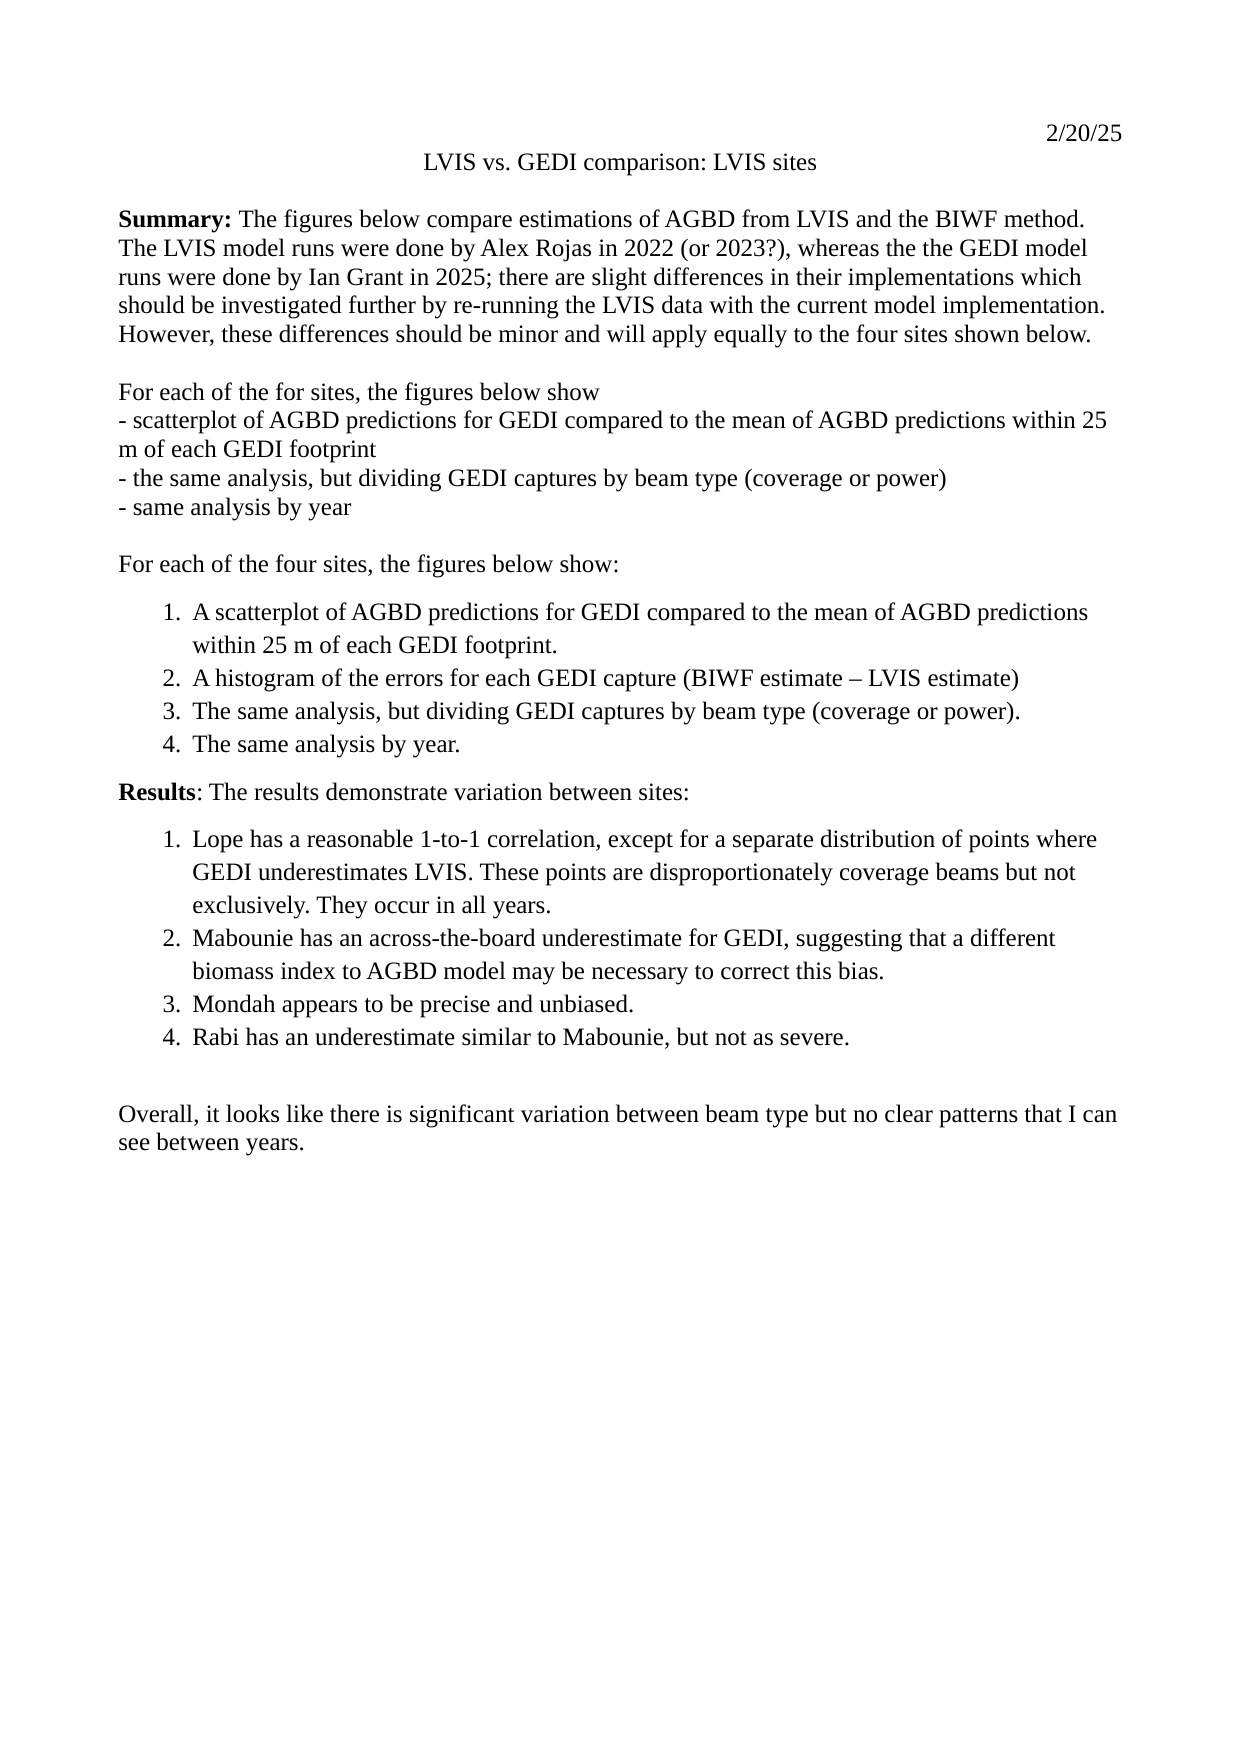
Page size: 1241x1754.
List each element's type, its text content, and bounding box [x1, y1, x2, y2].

list A histogram of the errors for each GEDI capture (BIWF estimate – LVIS estimate) [162, 663, 1122, 692]
list A scatterplot of AGBD predictions for GEDI compared to the mean of AGBD predictions within 25 m of each GEDI footprint. [162, 597, 1122, 659]
list Mondah appears to be precise and unbiased. [162, 989, 1122, 1018]
text - same analysis by year [118, 492, 1122, 521]
text For each of the four sites, the figures below show: [118, 549, 1122, 578]
text Summary: The figures below compare estimations of AGBD from LVIS and the BIWF method. The LVIS model runs were done by Alex Rojas in 2022 (or 2023?), whereas the the GEDI model runs were done by Ian Grant in 2025; there are slight differences in their implementations which should be investigated further by re-running the LVIS data with the current model implementation. However, these differences should be minor and will apply equally to the four sites shown below. [118, 204, 1122, 348]
text - scatterplot of AGBD predictions for GEDI compared to the mean of AGBD predictions within 25 m of each GEDI footprint [118, 406, 1122, 463]
text LVIS vs. GEDI comparison: LVIS sites [118, 147, 1122, 176]
list Mabounie has an across-the-board underestimate for GEDI, suggesting that a different biomass index to AGBD model may be necessary to correct this bias. [162, 923, 1122, 985]
list The same analysis by year. [162, 729, 1122, 758]
list Lope has a reasonable 1-to-1 correlation, except for a separate distribution of points where GEDI underestimates LVIS. These points are disproportionately coverage beams but not exclusively. They occur in all years. [162, 824, 1122, 919]
list Rabi has an underestimate similar to Mabounie, but not as severe. [162, 1022, 1122, 1051]
text Overall, it looks like there is significant variation between beam type but no clear patterns that I can see between years. [118, 1099, 1122, 1156]
text 2/20/25 [118, 118, 1122, 147]
text - the same analysis, but dividing GEDI captures by beam type (coverage or power) [118, 463, 1122, 492]
list The same analysis, but dividing GEDI captures by beam type (coverage or power). [162, 696, 1122, 725]
text For each of the for sites, the figures below show [118, 377, 1122, 406]
text Results: The results demonstrate variation between sites: [118, 777, 1122, 805]
